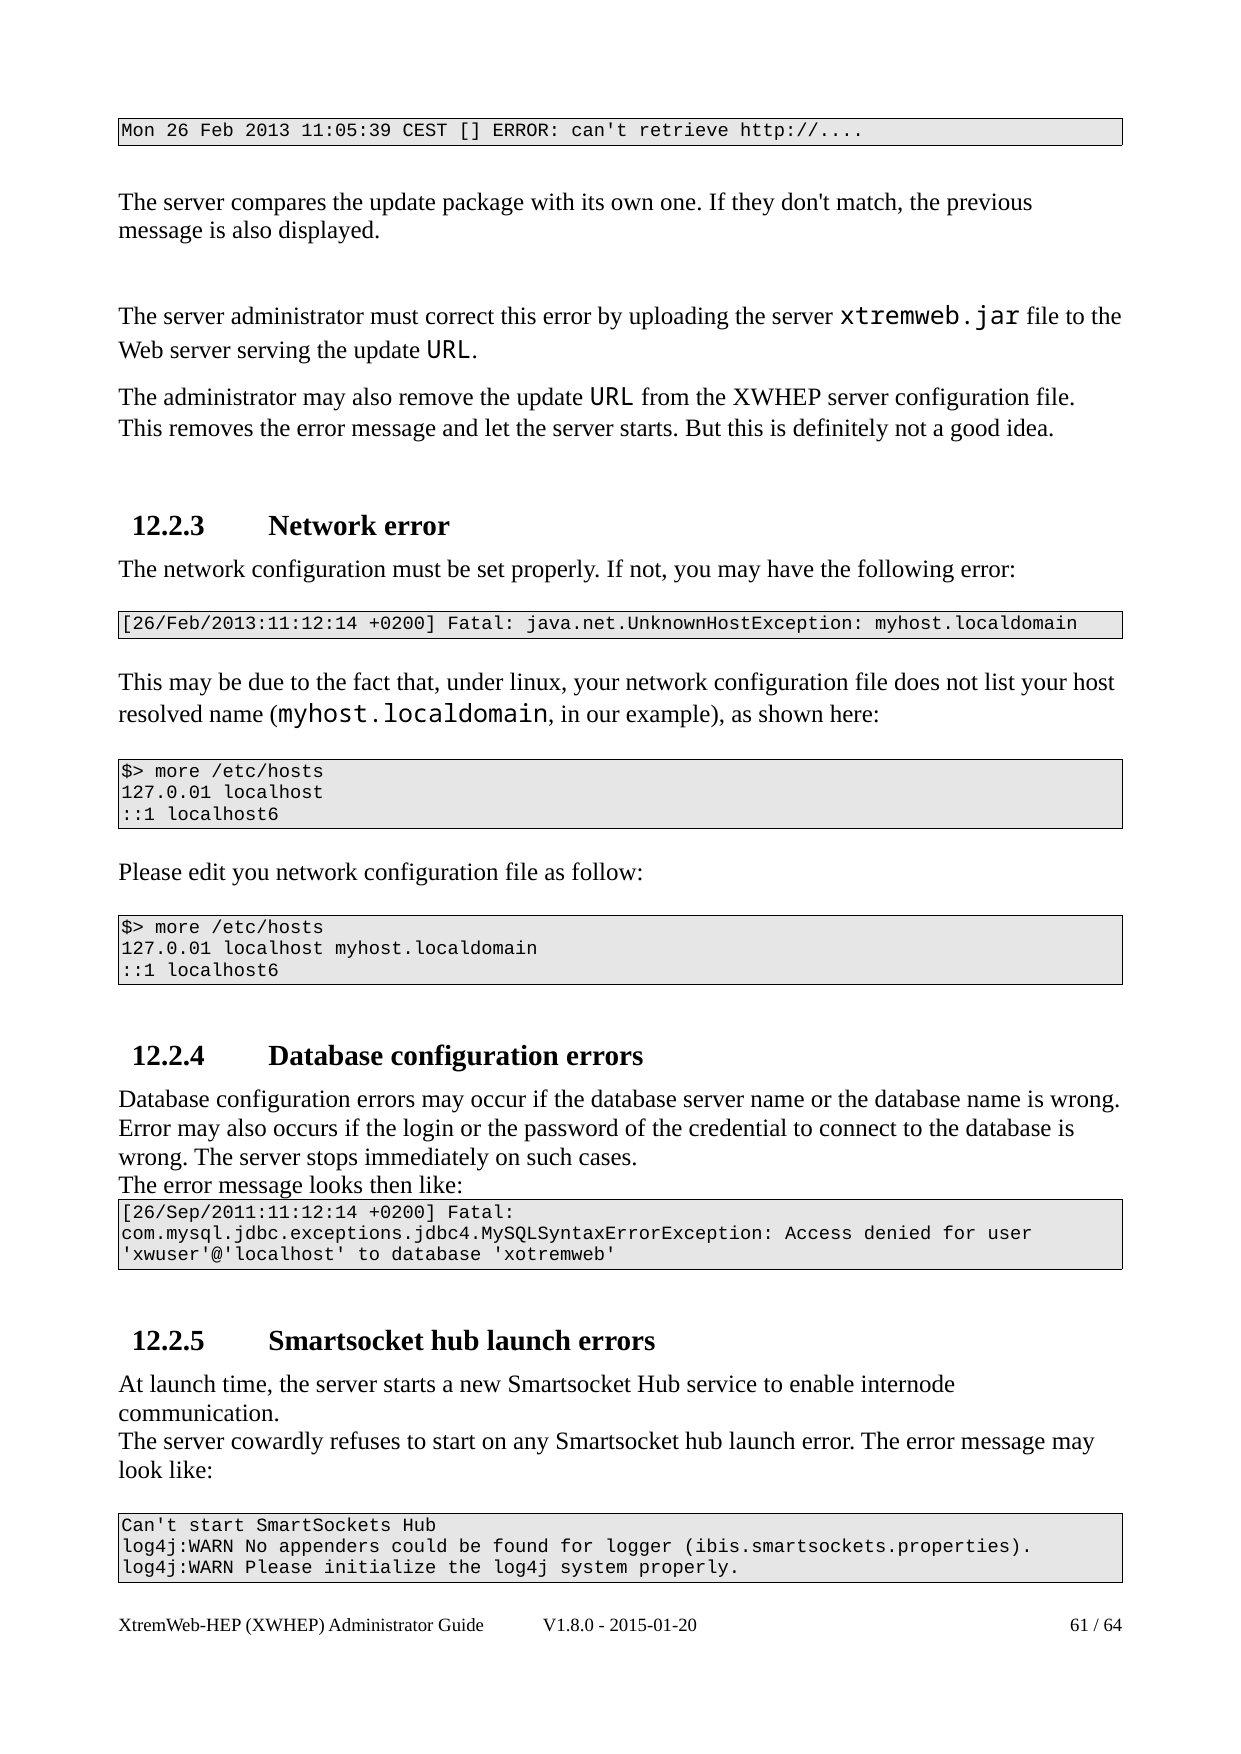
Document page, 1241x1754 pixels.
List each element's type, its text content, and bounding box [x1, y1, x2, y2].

text $> more /etc/hosts [119, 916, 1122, 936]
text Please edit you network configuration file as follow: [118, 857, 1122, 886]
text This may be due to the fact that, under linux, your network configuration file does not list your host resolved name (myhost.localdomain, in our example), as shown here: [118, 667, 1122, 730]
text [26/Feb/2013:11:12:14 +0200] Fatal: java.net.UnknownHostException: myhost.localdomain [119, 612, 1122, 638]
subtitle Network error [124, 508, 1122, 541]
text Database configuration errors may occur if the database server name or the database name is wrong. Error may also occurs if the login or the password of the credential to connect to the database is wrong. The server stops immediately on such cases. [118, 1084, 1122, 1171]
text Can't start SmartSockets Hub [119, 1514, 1122, 1534]
text The network configuration must be set properly. If not, you may have the following error: [118, 554, 1122, 582]
text At launch time, the server starts a new Smartsocket Hub service to enable internode communication. [118, 1369, 1122, 1426]
text 127.0.01 localhost myhost.localdomain [119, 936, 1122, 957]
subtitle Database configuration errors [124, 1038, 1122, 1072]
text $> more /etc/hosts [119, 760, 1122, 780]
text The error message looks then like: [118, 1171, 1122, 1199]
text 127.0.01 localhost [119, 780, 1122, 801]
text [26/Sep/2011:11:12:14 +0200] Fatal: com.mysql.jdbc.exceptions.jdbc4.MySQLSyntaxErrorException: Access denied for user 'xwuser'@'localhost' to database 'xotremweb' [119, 1200, 1122, 1269]
text The server administrator must correct this error by uploading the server xtremweb.jar file to the Web server serving the update URL. [118, 298, 1122, 366]
text log4j:WARN No appenders could be found for logger (ibis.smartsockets.properties). [119, 1534, 1122, 1555]
text ::1 localhost6 [119, 801, 1122, 828]
text Mon 26 Feb 2013 11:05:39 CEST [] ERROR: can't retrieve http://.... [119, 119, 1122, 145]
text The administrator may also remove the update URL from the XWHEP server configuration file. This removes the error message and let the server starts. But this is definitely not a good idea. [118, 378, 1122, 441]
text log4j:WARN Please initialize the log4j system properly. [119, 1555, 1122, 1582]
subtitle Smartsocket hub launch errors [124, 1323, 1122, 1356]
text The server compares the update package with its own one. If they don't match, the previous message is also displayed. [118, 187, 1122, 244]
text ::1 localhost6 [119, 957, 1122, 984]
text The server cowardly refuses to start on any Smartsocket hub launch error. The error message may look like: [118, 1426, 1122, 1484]
